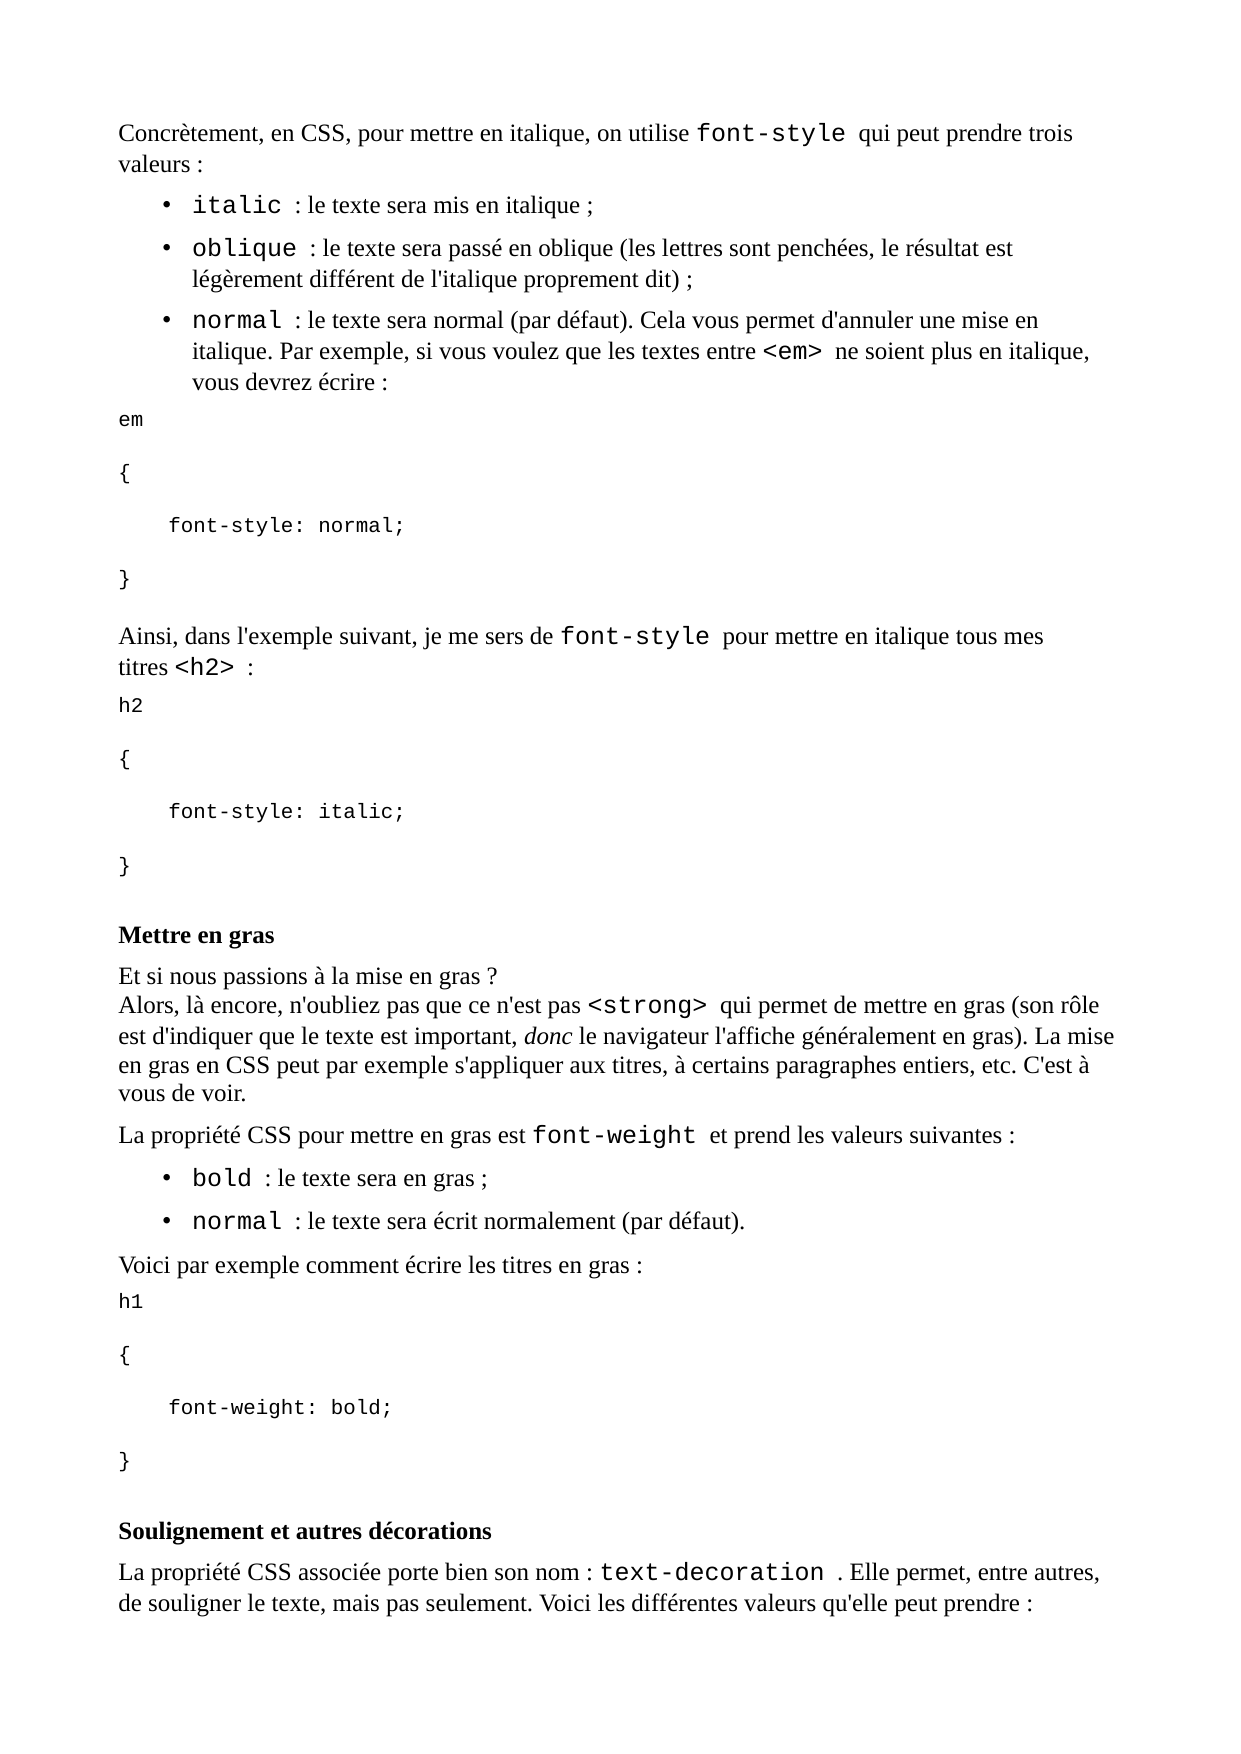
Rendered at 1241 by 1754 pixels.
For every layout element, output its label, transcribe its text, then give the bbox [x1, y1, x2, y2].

text em [118, 408, 1122, 432]
text } [118, 1450, 1122, 1474]
text font-style: normal; [118, 515, 1122, 538]
text h1 [118, 1291, 1122, 1315]
text Concrètement, en CSS, pour mettre en italique, on utilise font-style qui peut prendre trois valeurs : [118, 118, 1122, 178]
list oblique : le texte sera passé en oblique (les lettres sont penchées, le résultat est légèrement différent de l'italique proprement dit) ; [162, 233, 1122, 293]
subtitle Soulignement et autres décorations [118, 1516, 1122, 1545]
list italic : le texte sera mis en italique ; [162, 190, 1122, 221]
text font-style: italic; [118, 801, 1122, 825]
text La propriété CSS associée porte bien son nom : text-decoration . Elle permet, entre autres, de souligner le texte, mais pas seulement. Voici les différentes valeurs qu'elle peut prendre : [118, 1557, 1122, 1617]
list bold : le texte sera en gras ; [162, 1163, 1122, 1194]
text { [118, 748, 1122, 772]
text Ainsi, dans l'exemple suivant, je me sers de font-style pour mettre en italique tous mes titres <h2> : [118, 621, 1122, 683]
text { [118, 462, 1122, 485]
text font-weight: bold; [118, 1397, 1122, 1421]
subtitle Mettre en gras [118, 920, 1122, 949]
text { [118, 1344, 1122, 1368]
text Et si nous passions à la mise en gras ? Alors, là encore, n'oubliez pas que ce n'est pas <strong> qui permet de mettre en gras (son rôle est d'indiquer que le texte est important, donc le navigateur l'affiche généralement en gras). La mise en gras en CSS peut par exemple s'appliquer aux titres, à certains paragraphes entiers, etc. C'est à vous de voir. [118, 961, 1122, 1107]
text h2 [118, 695, 1122, 719]
text } [118, 854, 1122, 878]
list normal : le texte sera normal (par défaut). Cela vous permet d'annuler une mise en italique. Par exemple, si vous voulez que les textes entre <em> ne soient plus en italique, vous devrez écrire : [162, 306, 1122, 396]
text Voici par exemple comment écrire les titres en gras : [118, 1250, 1122, 1278]
list normal : le texte sera écrit normalement (par défaut). [162, 1206, 1122, 1237]
text } [118, 568, 1122, 592]
text La propriété CSS pour mettre en gras est font-weight et prend les valeurs suivantes : [118, 1120, 1122, 1151]
